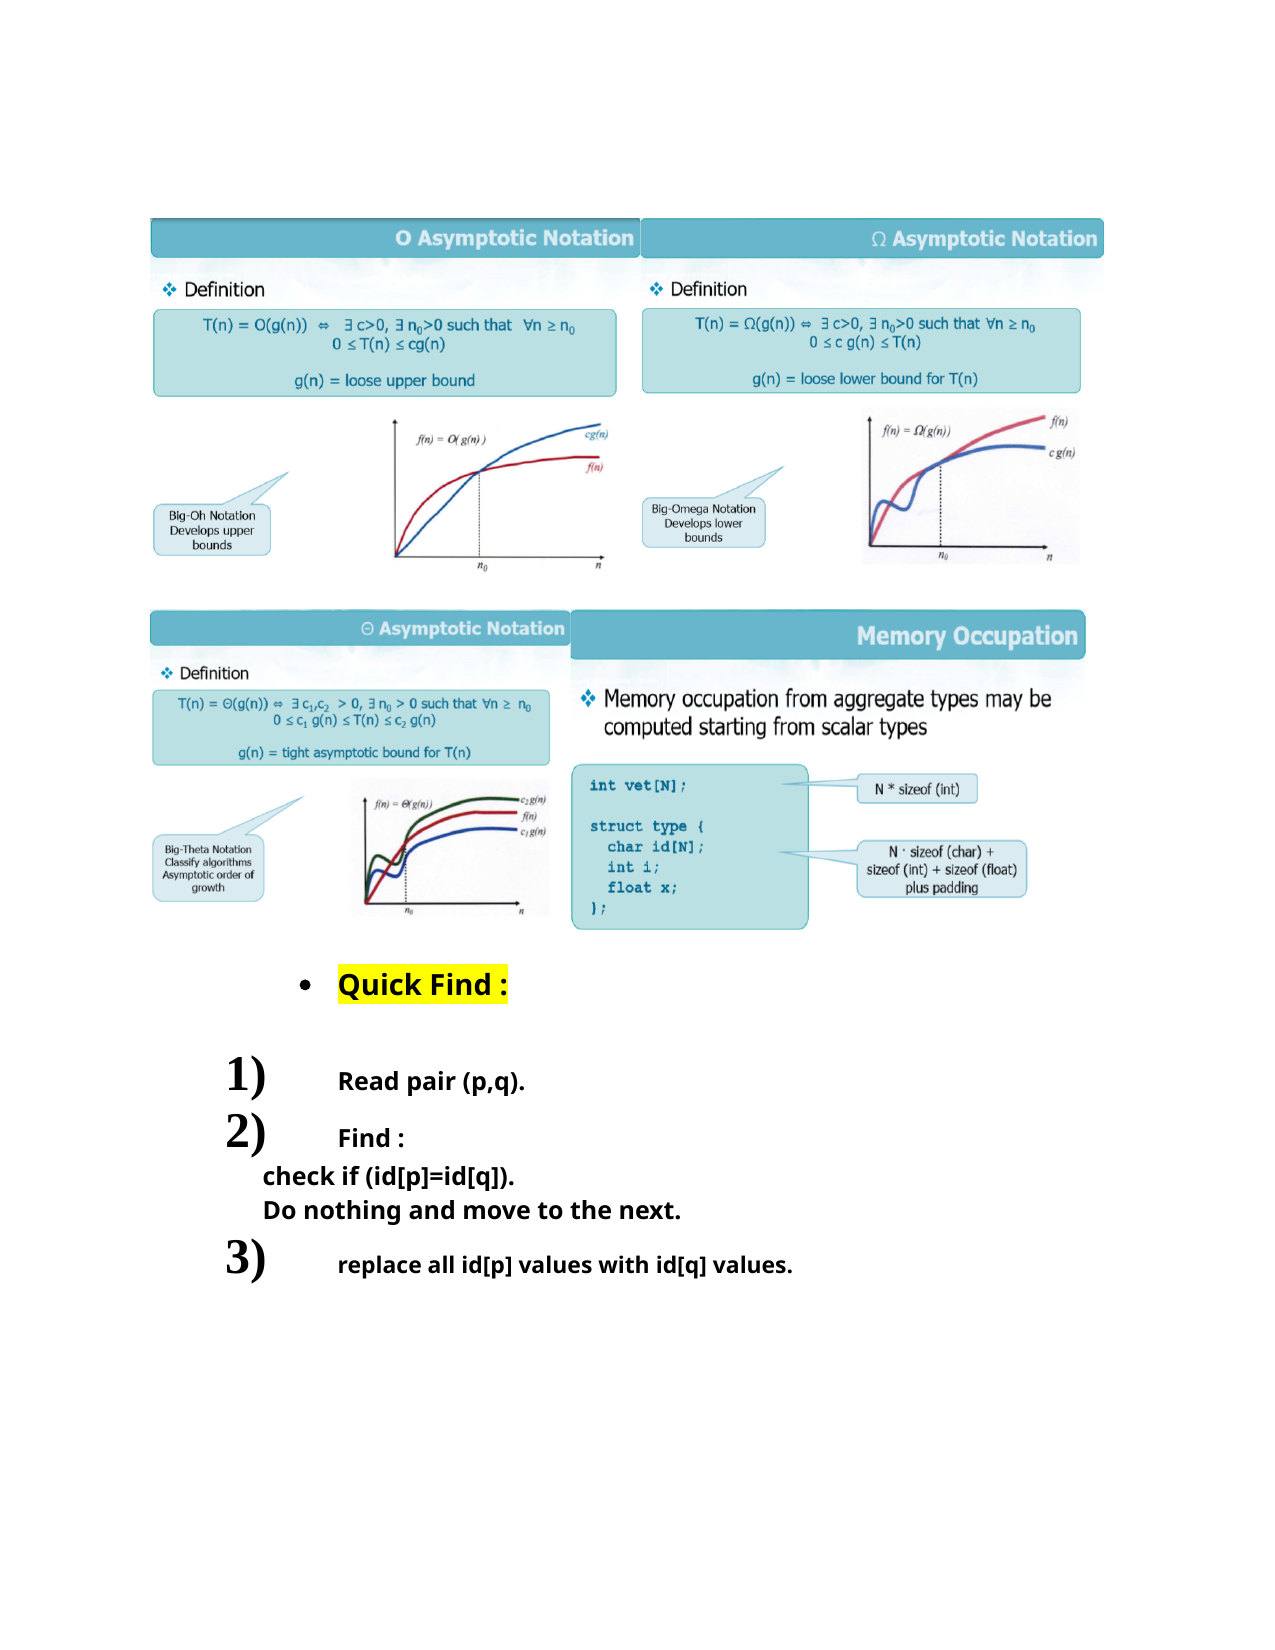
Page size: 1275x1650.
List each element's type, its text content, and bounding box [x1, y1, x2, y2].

subtitle Find : [225, 1101, 1125, 1158]
subtitle Do nothing and move to the next. [262, 1192, 1125, 1226]
subtitle Quick Find : [300, 964, 1125, 1004]
subtitle replace all id[p] values with id[q] values. [225, 1226, 1125, 1284]
subtitle check if (id[p]=id[q]). [262, 1158, 1125, 1192]
subtitle Read pair (p,q). [225, 1043, 1125, 1101]
